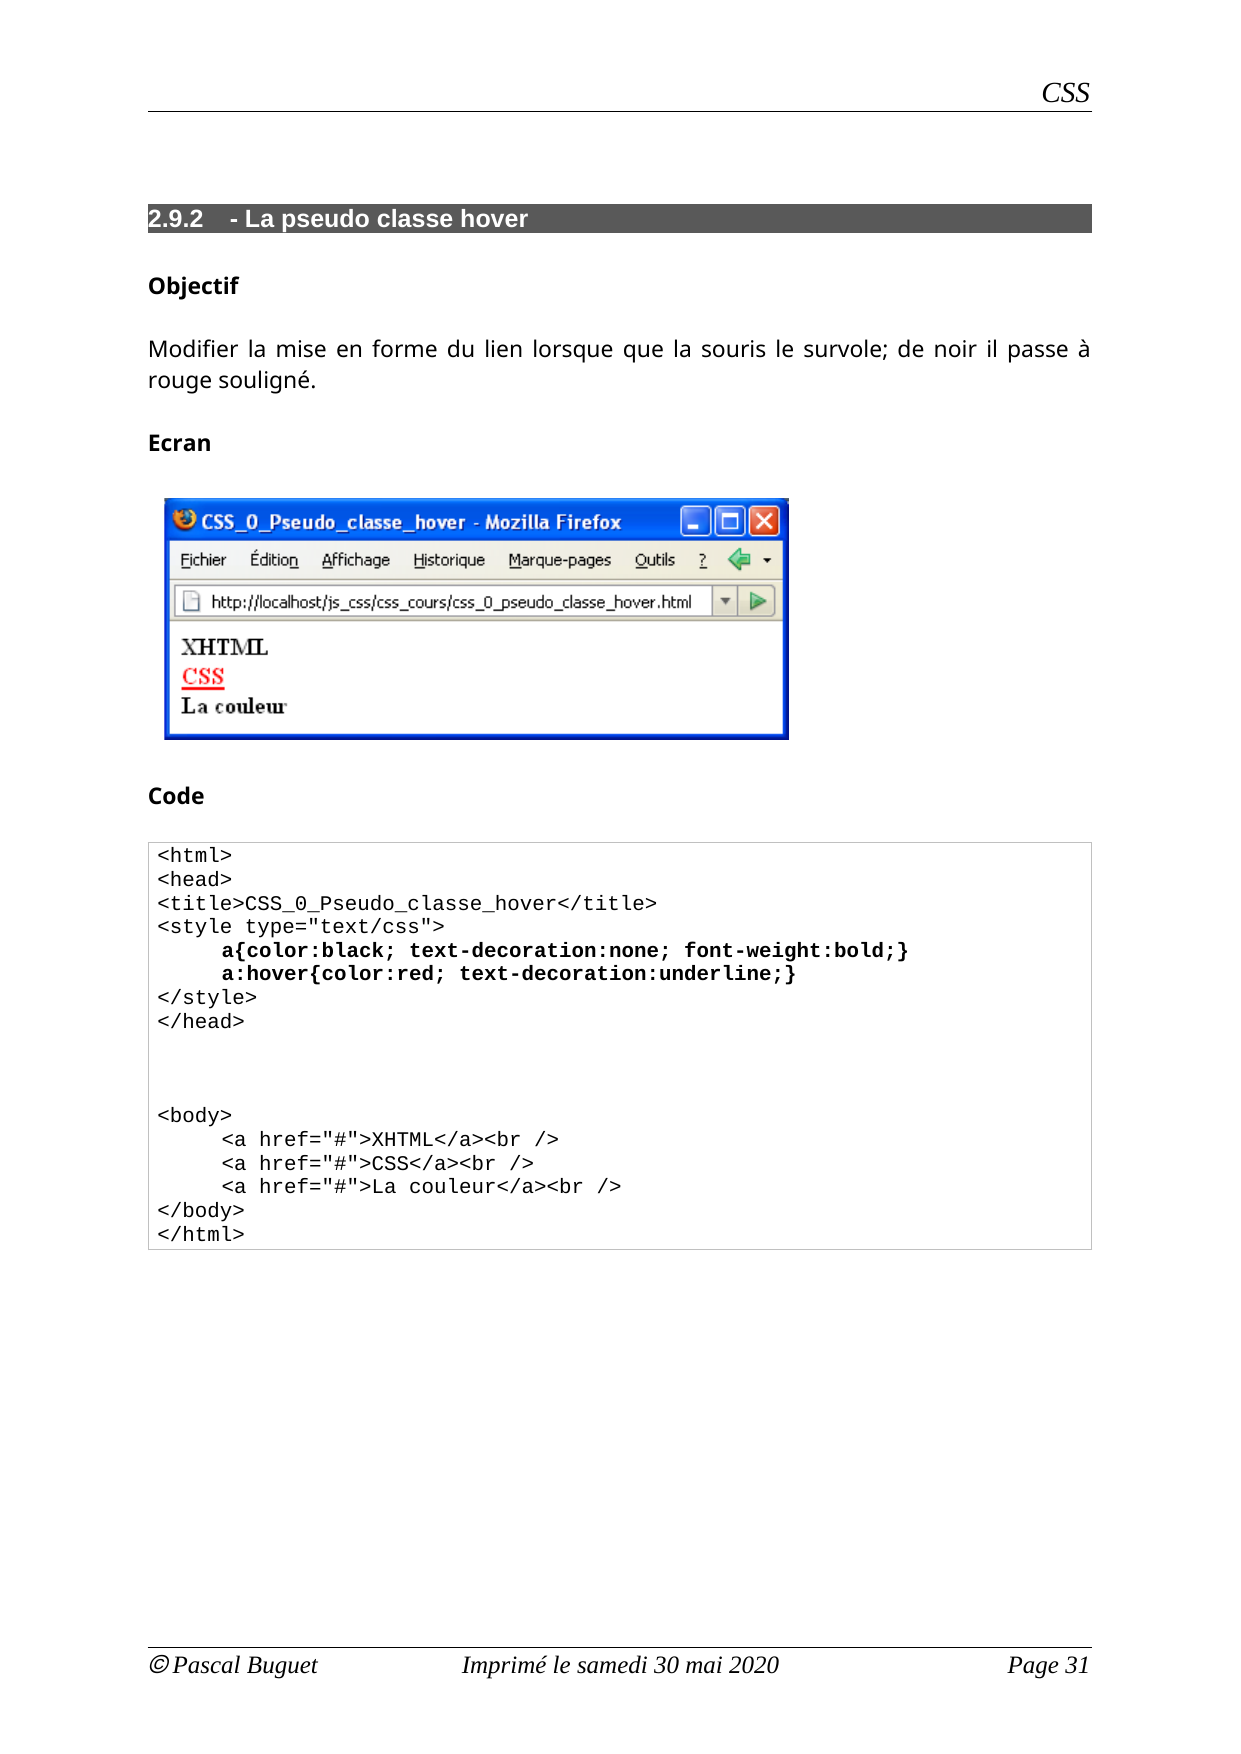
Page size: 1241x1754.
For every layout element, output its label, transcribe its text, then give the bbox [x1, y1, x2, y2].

text <a href="#">XHTML</a><br /> [149, 1126, 1091, 1149]
text Modifier la mise en forme du lien lorsque que la souris le survole; de noir il passe à rouge souligné. [148, 333, 1092, 395]
text <a href="#">CSS</a><br /> [149, 1149, 1091, 1173]
text Code [148, 779, 1092, 811]
text a{color:black; text-decoration:none; font-weight:bold;} [149, 937, 1091, 960]
text </body> [149, 1197, 1091, 1220]
subtitle - La pseudo classe hover [148, 204, 1092, 233]
text Ecran [148, 426, 1092, 458]
text <body> [149, 1102, 1091, 1126]
text Objectif [148, 270, 1092, 301]
text <a href="#">La couleur</a><br /> [149, 1173, 1091, 1197]
text <title>CSS_0_Pseudo_classe_hover</title> [149, 889, 1091, 913]
picture [164, 498, 789, 740]
text <html> [149, 843, 1091, 866]
text <head> [149, 866, 1091, 889]
text </html> [149, 1220, 1091, 1249]
text </head> [149, 1008, 1091, 1031]
text a:hover{color:red; text-decoration:underline;} [149, 960, 1091, 984]
text </style> [149, 984, 1091, 1008]
text <style type="text/css"> [149, 913, 1091, 937]
